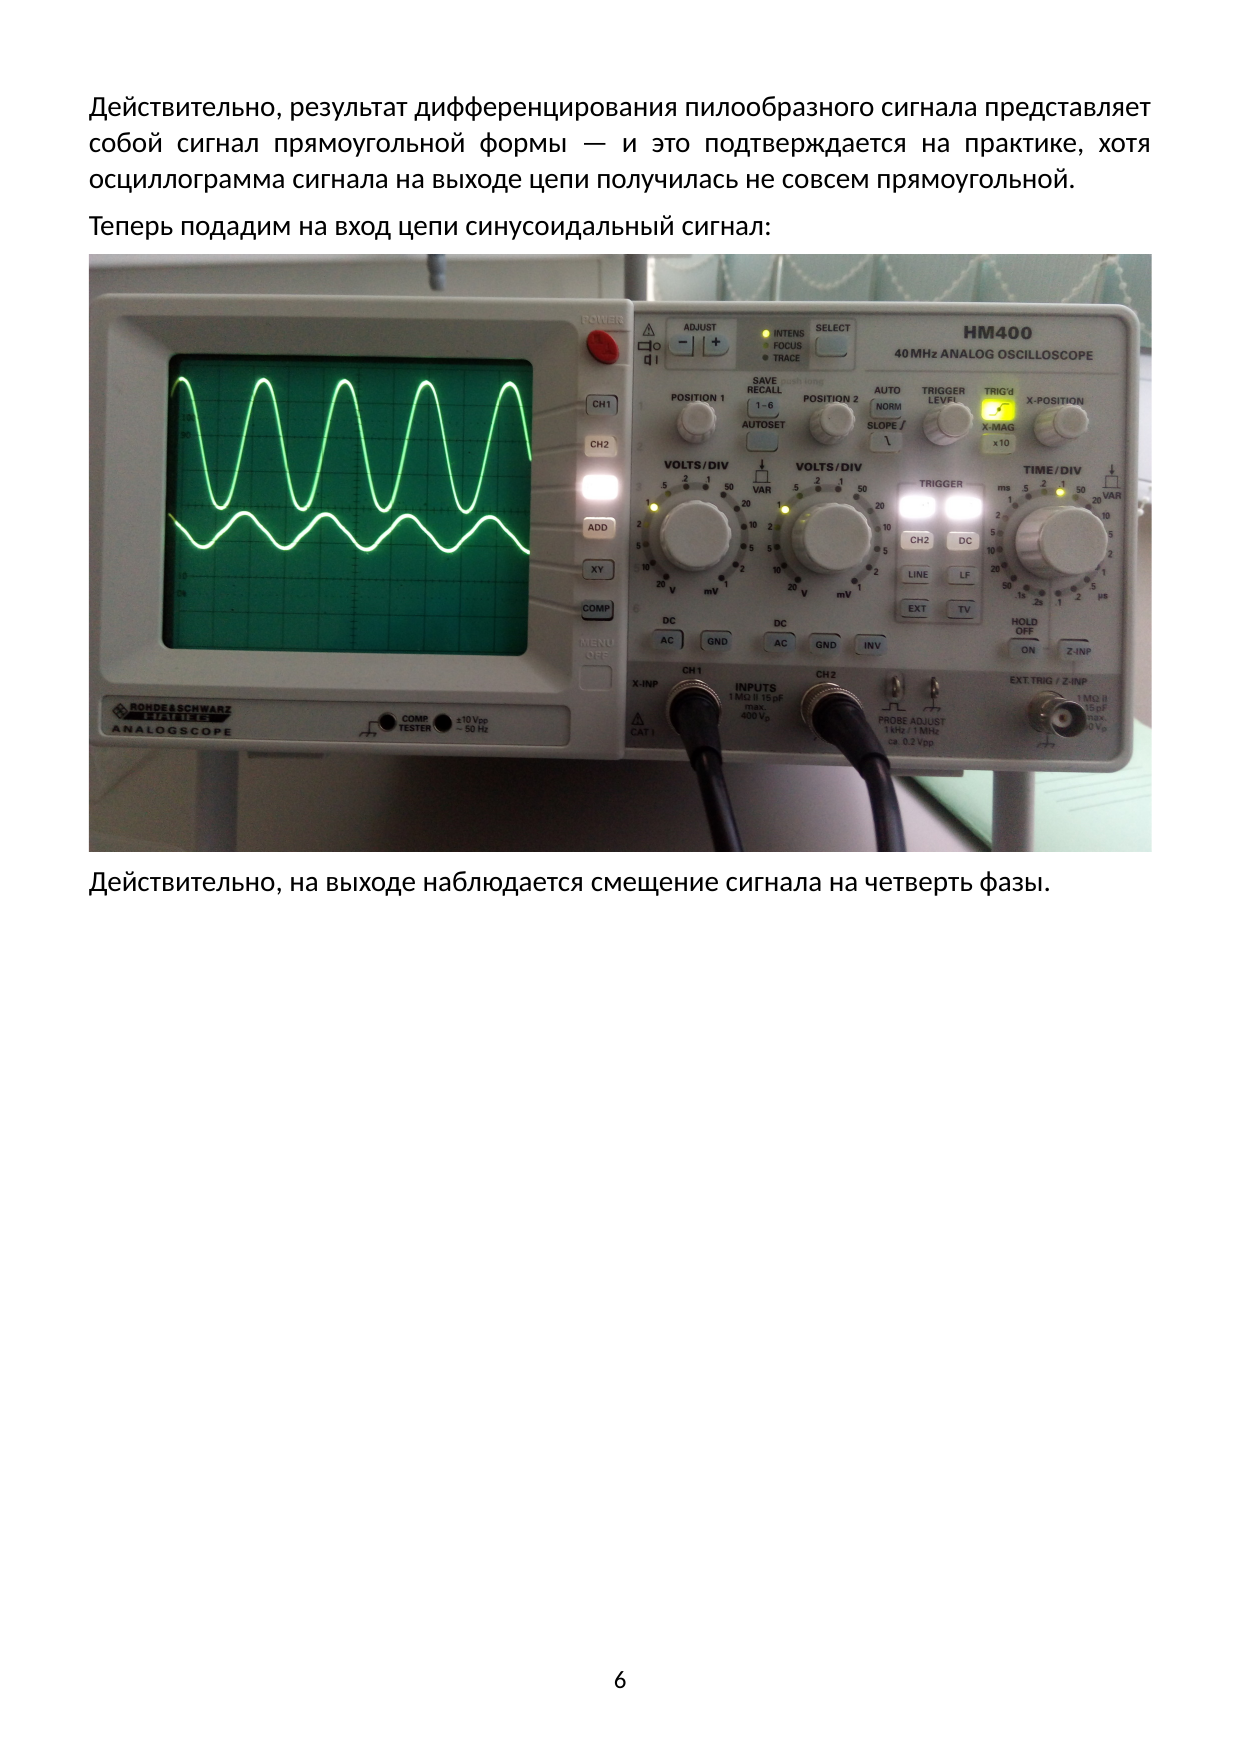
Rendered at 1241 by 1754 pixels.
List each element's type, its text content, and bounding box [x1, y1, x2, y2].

text Действительно, на выходе наблюдается смещение сигнала на четверть фазы. [88, 863, 1152, 899]
text Действительно, результат дифференцирования пилообразного сигнала представляет собой сигнал прямоугольной формы — и это подтверждается на практике, хотя осциллограмма сигнала на выходе цепи получилась не совсем прямоугольной. [88, 88, 1152, 195]
picture [88, 254, 1152, 852]
text Теперь подадим на вход цепи синусоидальный сигнал: [88, 207, 1152, 243]
